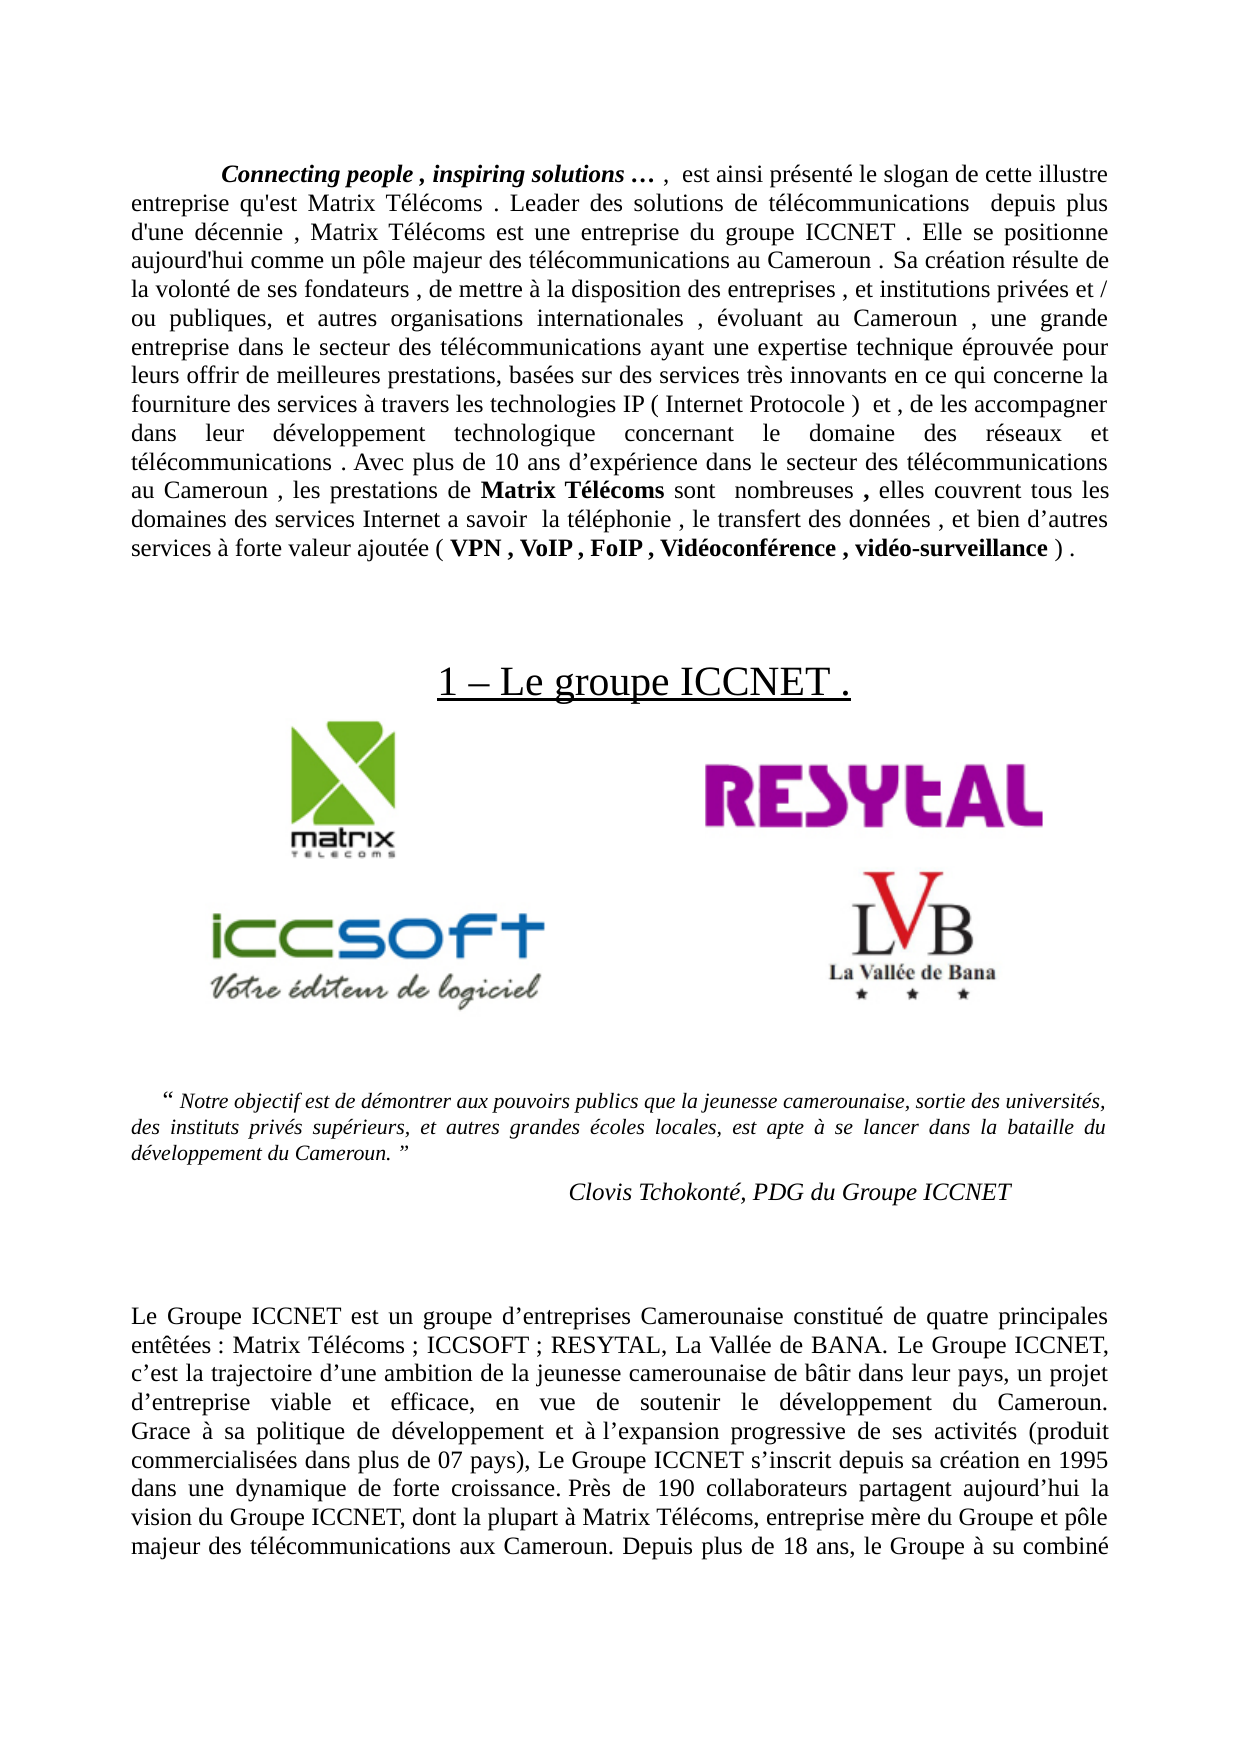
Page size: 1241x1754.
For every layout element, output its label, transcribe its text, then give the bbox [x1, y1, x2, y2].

text Le Groupe ICCNET est un groupe d’entreprises Camerounaise constitué de quatre principales entêtées : Matrix Télécoms ; ICCSOFT ; RESYTAL, La Vallée de BANA. Le Groupe ICCNET, c’est la trajectoire d’une ambition de la jeunesse camerounaise de bâtir dans leur pays, un projet d’entreprise viable et efficace, en vue de soutenir le développement du Cameroun. Grace à sa politique de développement et à l’expansion progressive de ses activités (produit commercialisées dans plus de 07 pays), Le Groupe ICCNET s’inscrit depuis sa création en 1995 dans une dynamique de forte croissance. Près de 190 collaborateurs partagent aujourd’hui la vision du Groupe ICCNET, dont la plupart à Matrix Télécoms, entreprise mère du Groupe et pôle majeur des télécommunications aux Cameroun. Depuis plus de 18 ans, le Groupe à su combiné [131, 1301, 1109, 1560]
text Connecting people , inspiring solutions … , est ainsi présenté le slogan de cette illustre entreprise qu'est Matrix Télécoms . Leader des solutions de télécommunications depuis plus d'une décennie , Matrix Télécoms est une entreprise du groupe ICCNET . Elle se positionne aujourd'hui comme un pôle majeur des télécommunications au Cameroun . Sa création résulte de la volonté de ses fondateurs , de mettre à la disposition des entreprises , et institutions privées et / ou publiques, et autres organisations internationales , évoluant au Cameroun , une grande entreprise dans le secteur des télécommunications ayant une expertise technique éprouvée pour leurs offrir de meilleures prestations, basées sur des services très innovants en ce qui concerne la fourniture des services à travers les technologies IP ( Internet Protocole ) et , de les accompagner dans leur développement technologique concernant le domaine des réseaux et télécommunications . Avec plus de 10 ans d’expérience dans le secteur des télécommunications au Cameroun , les prestations de Matrix Télécoms sont nombreuses , elles couvrent tous les domaines des services Internet a savoir la téléphonie , le transfert des données , et bien d’autres services à forte valeur ajoutée ( VPN , VoIP , FoIP , Vidéoconférence , vidéo-surveillance ) . [131, 159, 1109, 562]
picture [173, 718, 514, 859]
text Clovis Tchokonté, PDG du Groupe ICCNET [131, 1177, 1109, 1206]
text “ Notre objectif est de démontrer aux pouvoirs publics que la jeunesse camerounaise, sortie des universités, des instituts privés supérieurs, et autres grandes écoles locales, est apte à se lancer dans la bataille du développement du Cameroun. ” [131, 1086, 1109, 1165]
text 1 – Le groupe ICCNET . [131, 657, 1109, 705]
picture [204, 890, 546, 1032]
picture [704, 726, 1083, 1008]
